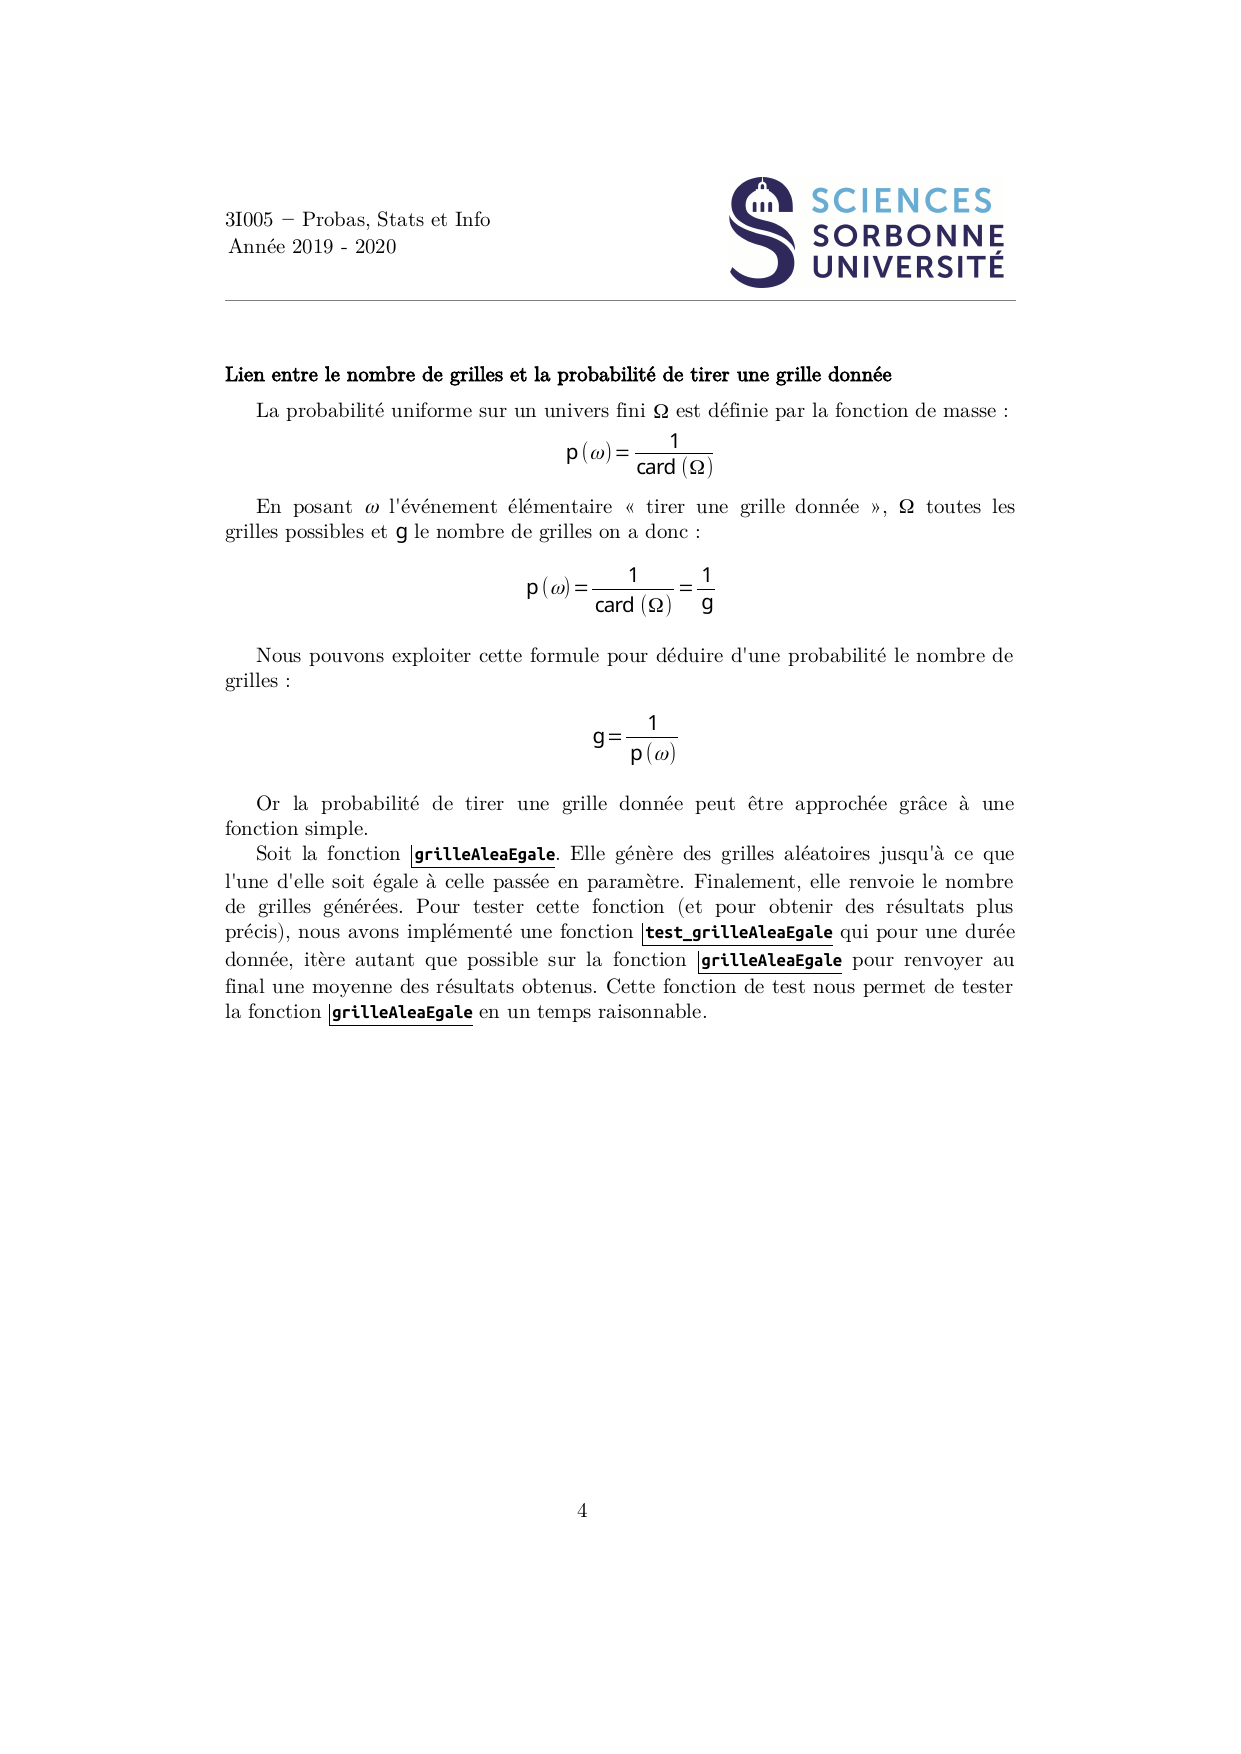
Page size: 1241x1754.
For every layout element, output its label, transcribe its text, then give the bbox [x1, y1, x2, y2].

text Nous pouvons exploiter cette formule pour déduire d'une probabilité le nombre de grilles : [225, 642, 1016, 692]
subtitle Lien entre le nombre de grilles et la probabilité de tirer une grille donnée [225, 360, 1016, 385]
picture [729, 177, 1004, 288]
text Soit la fonction grilleAleaEgale. Elle génère des grilles aléatoires jusqu'à ce que l'une d'elle soit égale à celle passée en paramètre. Finalement, elle renvoie le nombre de grilles générées. Pour tester cette fonction (et pour obtenir des résultats plus précis), nous avons implémenté une fonction test_grilleAleaEgale qui pour une durée donnée, itère autant que possible sur la fonction grilleAleaEgale pour renvoyer au final une moyenne des résultats obtenus. Cette fonction de test nous permet de tester la fonction grilleAleaEgale en un temps raisonnable. [225, 840, 1016, 1026]
text En posant l'événement élémentaire « tirer une grille donnée », toutes les grilles possibles et le nombre de grilles on a donc : [225, 492, 1016, 543]
text Or la probabilité de tirer une grille donnée peut être approchée grâce à une fonction simple. [225, 790, 1016, 840]
text La probabilité uniforme sur un univers fini est définie par la fonction de masse : [225, 397, 1016, 422]
